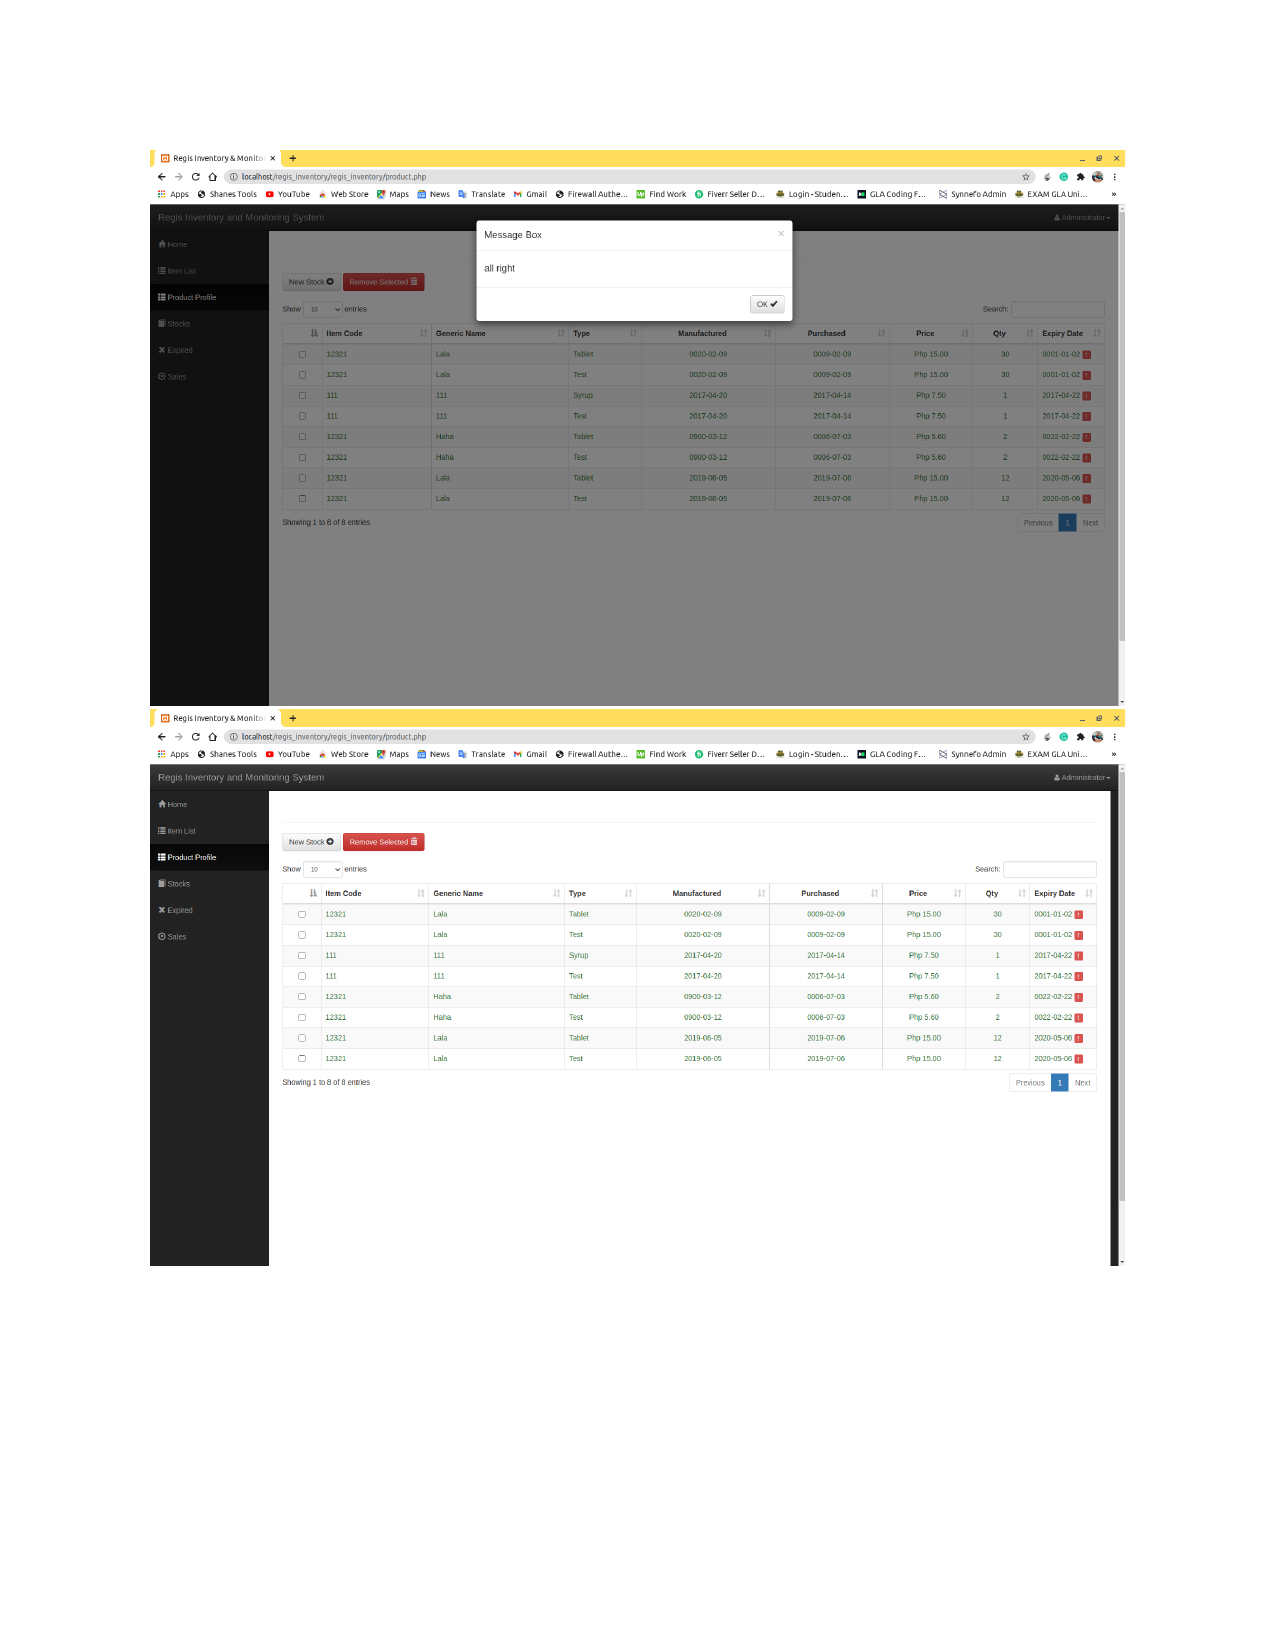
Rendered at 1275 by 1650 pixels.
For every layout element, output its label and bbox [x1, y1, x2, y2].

picture [150, 709, 1125, 1266]
picture [150, 150, 1125, 706]
